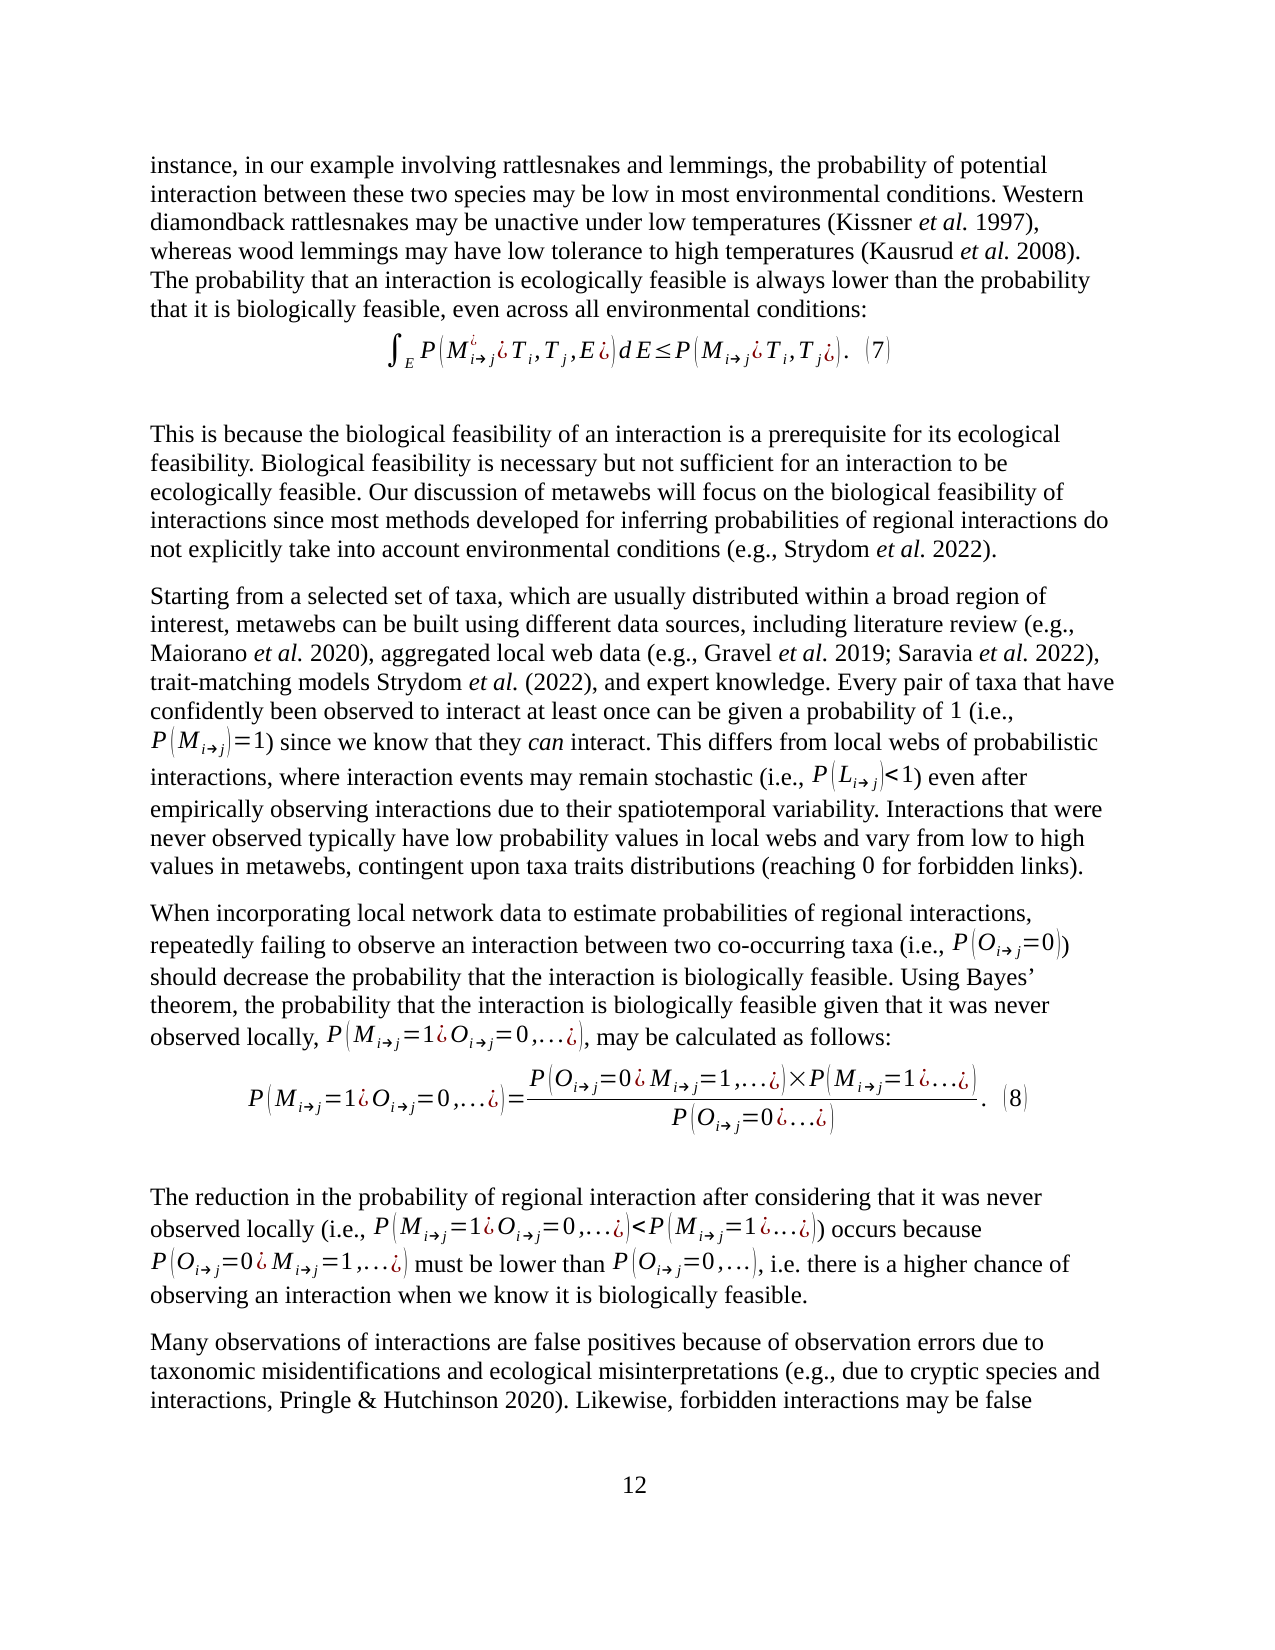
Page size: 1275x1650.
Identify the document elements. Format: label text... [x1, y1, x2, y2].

text When incorporating local network data to estimate probabilities of regional interactions, repeatedly failing to observe an interaction between two co-occurring taxa (i.e., ) should decrease the probability that the interaction is biologically feasible. Using Bayes’ theorem, the probability that the interaction is biologically feasible given that it was never observed locally, , may be calculated as follows: [150, 898, 1125, 1054]
text instance, in our example involving rattlesnakes and lemmings, the probability of potential interaction between these two species may be low in most environmental conditions. Western diamondback rattlesnakes may be unactive under low temperatures (Kissner et al. 1997), whereas wood lemmings may have low tolerance to high temperatures (Kausrud et al. 2008). The probability that an interaction is ecologically feasible is always lower than the probability that it is biologically feasible, even across all environmental conditions: [150, 150, 1125, 322]
text This is because the biological feasibility of an interaction is a prerequisite for its ecological feasibility. Biological feasibility is necessary but not sufficient for an interaction to be ecologically feasible. Our discussion of metawebs will focus on the biological feasibility of interactions since most methods developed for inferring probabilities of regional interactions do not explicitly take into account environmental conditions (e.g., Strydom et al. 2022). [150, 419, 1125, 563]
text Starting from a selected set of taxa, which are usually distributed within a broad region of interest, metawebs can be built using different data sources, including literature review (e.g., Maiorano et al. 2020), aggregated local web data (e.g., Gravel et al. 2019; Saravia et al. 2022), trait-matching models Strydom et al. (2022), and expert knowledge. Every pair of taxa that have confidently been observed to interact at least once can be given a probability of (i.e., ) since we know that they can interact. This differs from local webs of probabilistic interactions, where interaction events may remain stochastic (i.e., ) even after empirically observing interactions due to their spatiotemporal variability. Interactions that were never observed typically have low probability values in local webs and vary from low to high values in metawebs, contingent upon taxa traits distributions (reaching for forbidden links). [150, 581, 1125, 880]
text The reduction in the probability of regional interaction after considering that it was never observed locally (i.e., ) occurs because must be lower than , i.e. there is a higher chance of observing an interaction when we know it is biologically feasible. [150, 1182, 1125, 1309]
text Many observations of interactions are false positives because of observation errors due to taxonomic misidentifications and ecological misinterpretations (e.g., due to cryptic species and interactions, Pringle & Hutchinson 2020). Likewise, forbidden interactions may be false [150, 1327, 1125, 1413]
